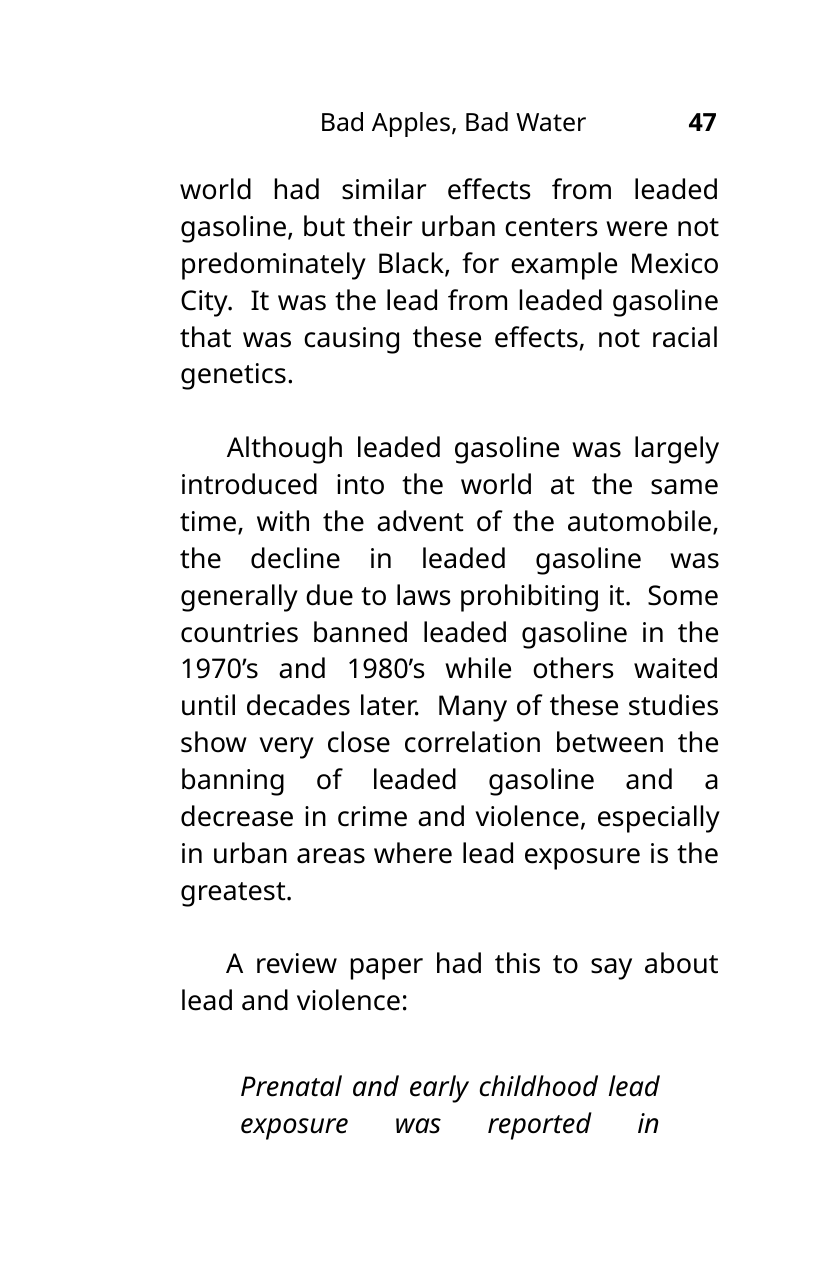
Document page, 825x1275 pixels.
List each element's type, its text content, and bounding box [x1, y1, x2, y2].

text Although leaded gasoline was largely introduced into the world at the same time, with the advent of the automobile, the decline in leaded gasoline was generally due to laws prohibiting it. Some countries banned leaded gasoline in the 1970’s and 1980’s while others waited until decades later. Many of these studies show very close correlation between the banning of leaded gasoline and a decrease in crime and violence, especially in urban areas where lead exposure is the greatest. [180, 429, 720, 908]
text Prenatal and early childhood lead exposure was reported in [240, 1068, 660, 1141]
text world had similar effects from leaded gasoline, but their urban centers were not predominately Black, for example Mexico City. It was the lead from leaded gasoline that was causing these effects, not racial genetics. [180, 171, 720, 392]
text A review paper had this to say about lead and violence: [180, 945, 720, 1019]
